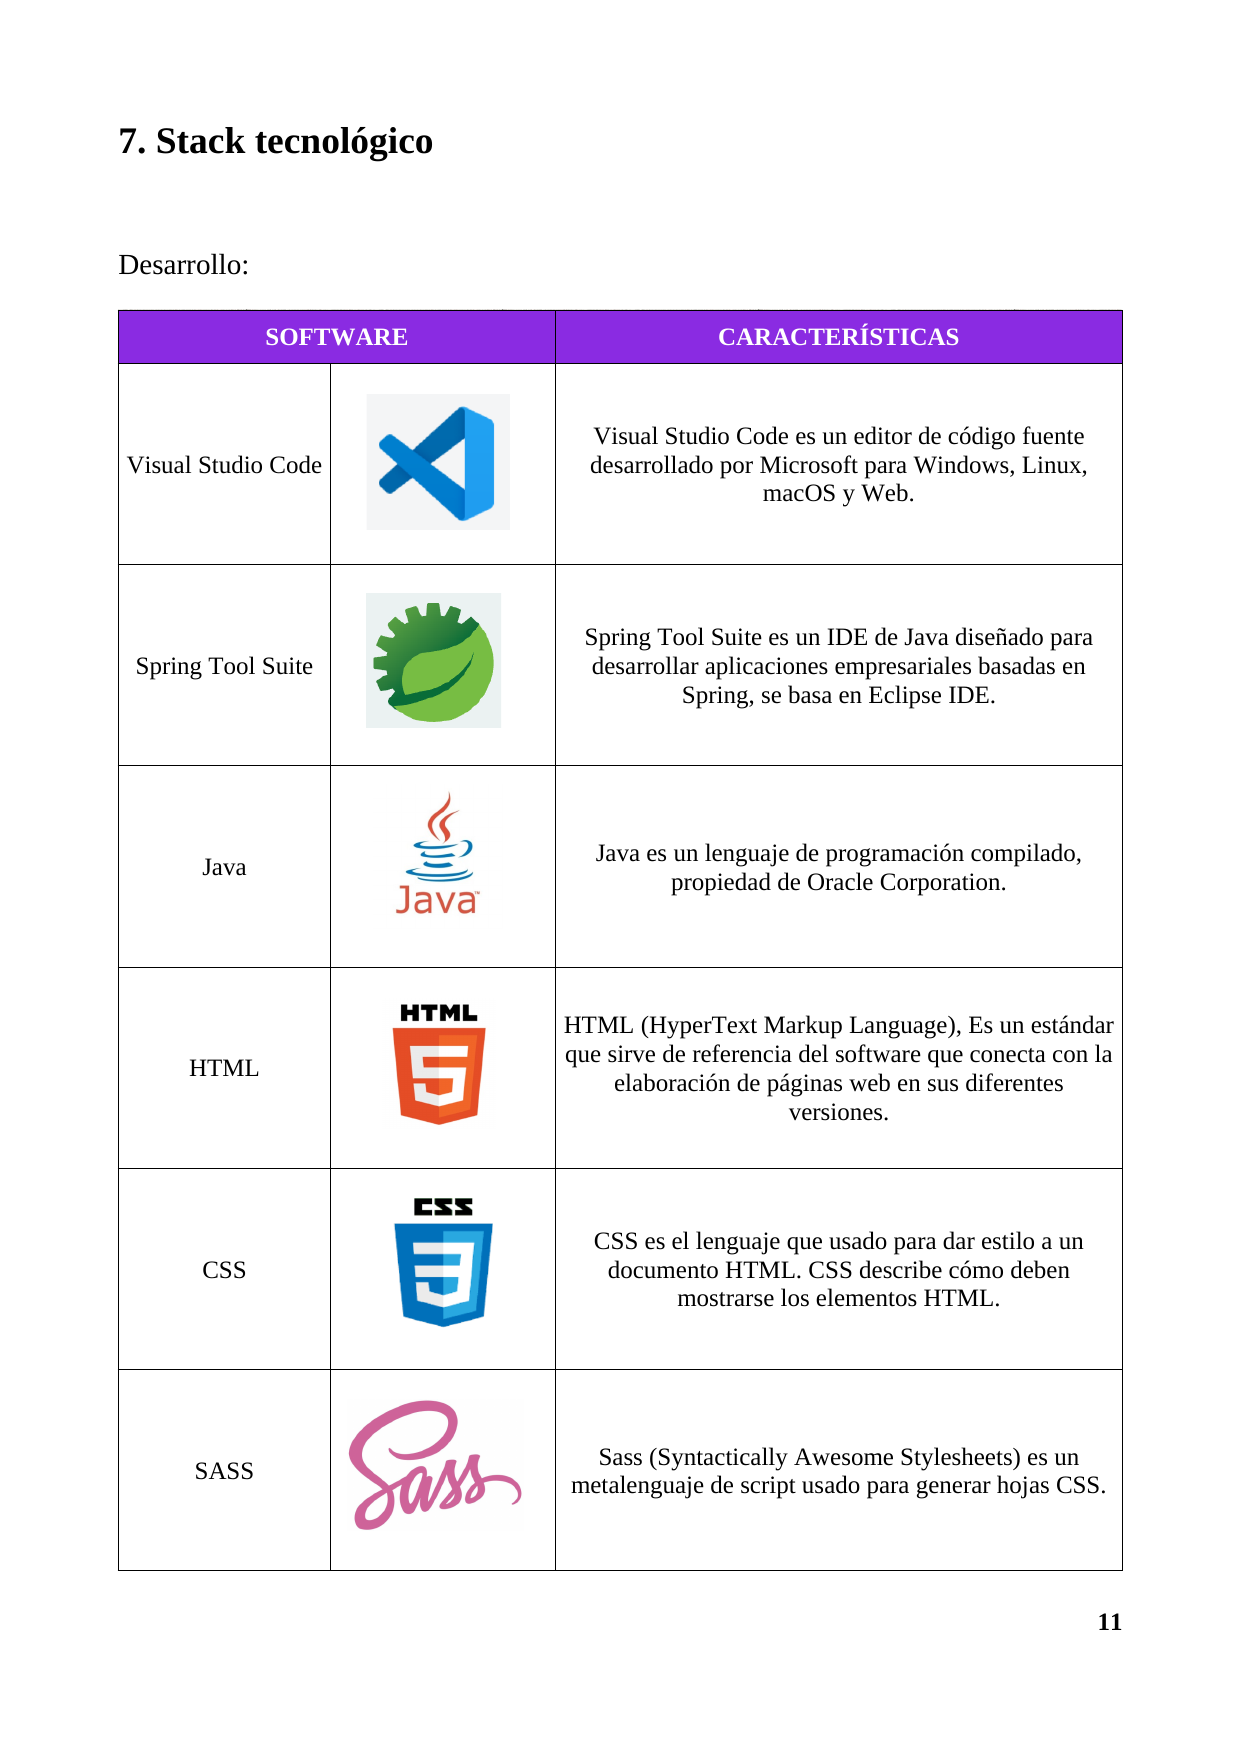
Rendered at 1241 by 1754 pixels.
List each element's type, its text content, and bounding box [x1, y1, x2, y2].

table_cell [331, 766, 555, 967]
table_cell Sass (Syntactically Awesome Stylesheets) es un metalenguaje de script usado para generar hojas CSS. [556, 1370, 1122, 1570]
text Desarrollo: [118, 247, 1122, 281]
picture [346, 1399, 524, 1531]
text 7. Stack tecnológico [118, 118, 1122, 161]
table_cell HTML [119, 968, 330, 1168]
picture [382, 998, 497, 1129]
table_cell [331, 968, 555, 1168]
table_cell CSS [119, 1169, 330, 1369]
table_header SOFTWARE [119, 311, 555, 363]
table_cell Java [119, 766, 330, 967]
table_cell SASS [119, 1370, 330, 1570]
table_cell [331, 364, 555, 564]
table_cell Visual Studio Code es un editor de código fuente desarrollado por Microsoft para Windows, Linux, macOS y Web. [556, 364, 1122, 564]
picture [366, 593, 502, 728]
table_cell [331, 1370, 555, 1570]
picture [366, 394, 510, 530]
table_cell Spring Tool Suite es un IDE de Java diseñado para desarrollar aplicaciones empresariales basadas en Spring, se basa en Eclipse IDE. [556, 565, 1122, 765]
table_cell [331, 1169, 555, 1369]
table_cell Java es un lenguaje de programación compilado, propiedad de Oracle Corporation. [556, 766, 1122, 967]
picture [384, 1192, 502, 1331]
table_cell HTML (HyperText Markup Language), Es un estándar que sirve de referencia del software que conecta con la elaboración de páginas web en sus diferentes versiones. [556, 968, 1122, 1168]
picture [372, 784, 503, 929]
table_cell Spring Tool Suite [119, 565, 330, 765]
table_cell Visual Studio Code [119, 364, 330, 564]
table_header CARACTERÍSTICAS [556, 311, 1122, 363]
table_cell [331, 565, 555, 765]
table_cell CSS es el lenguaje que usado para dar estilo a un documento HTML. CSS describe cómo deben mostrarse los elementos HTML. [556, 1169, 1122, 1369]
